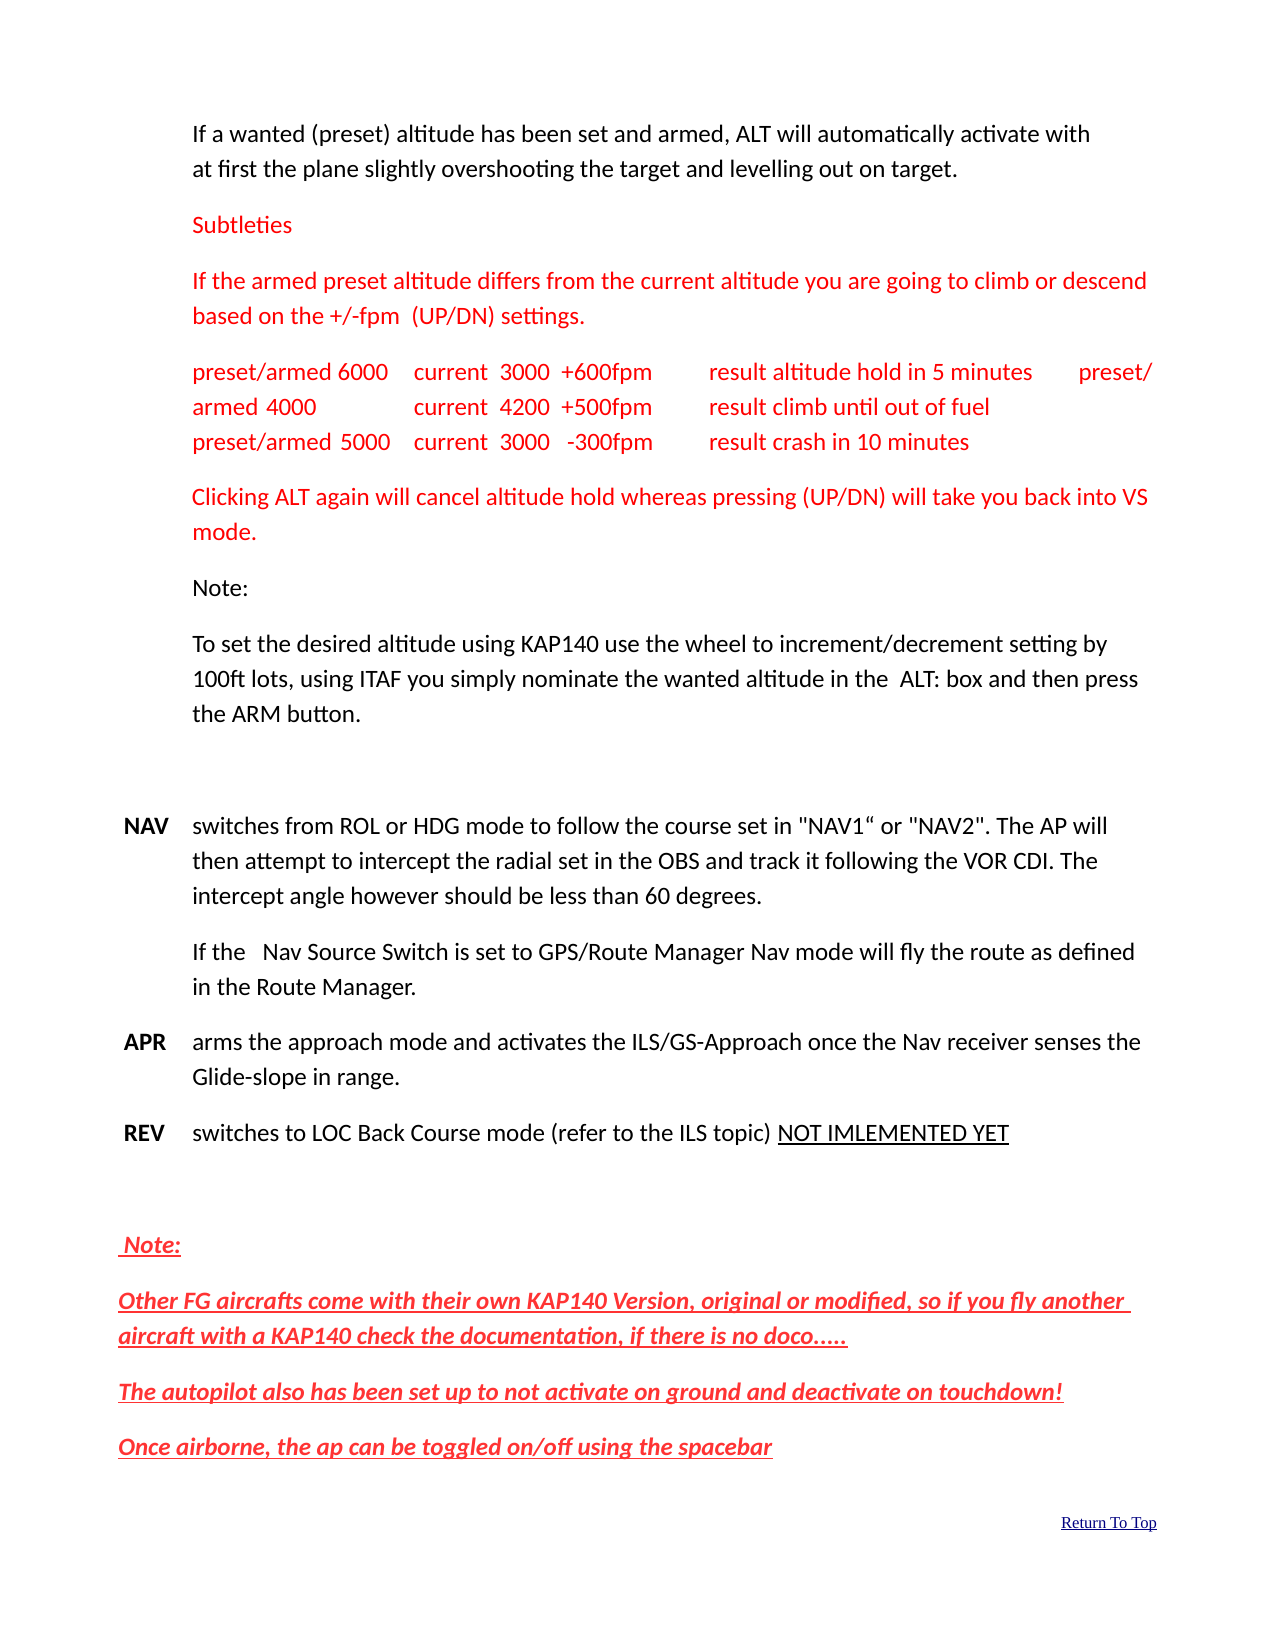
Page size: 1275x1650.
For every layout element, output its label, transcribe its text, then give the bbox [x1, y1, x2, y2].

text preset/armed 6000 current 3000 +600fpm result altitude hold in 5 minutes preset/ armed 4000 current 4200 +500fpm result climb until out of fuel preset/armed 5000 current 3000 -300fpm result crash in 10 minutes [118, 356, 1157, 456]
text Subtleties [118, 209, 1157, 239]
text Note: [118, 572, 1157, 603]
text If a wanted (preset) altitude has been set and armed, ALT will automatically activate with at first the plane slightly overshooting the target and levelling out on target. [118, 118, 1157, 184]
text APR arms the approach mode and activates the ILS/GS-Approach once the Nav receiver senses the Glide-slope in range. [118, 1026, 1157, 1092]
text Other FG aircrafts come with their own KAP140 Version, original or modified, so if you fly another aircraft with a KAP140 check the documentation, if there is no doco..... [118, 1285, 1157, 1350]
text REV switches to LOC Back Course mode (refer to the ILS topic) NOT IMLEMENTED YET [118, 1117, 1157, 1148]
text Once airborne, the ap can be toggled on/off using the spacebar [118, 1431, 1157, 1462]
text NAV switches from ROL or HDG mode to follow the course set in "NAV1“ or "NAV2". The AP will then attempt to intercept the radial set in the OBS and track it following the VOR CDI. The intercept angle however should be less than 60 degrees. [118, 810, 1157, 910]
text Note: [118, 1229, 1157, 1259]
text Clicking ALT again will cancel altitude hold whereas pressing (UP/DN) will take you back into VS mode. [118, 481, 1157, 547]
text To set the desired altitude using KAP140 use the wheel to increment/decrement setting by 100ft lots, using ITAF you simply nominate the wanted altitude in the ALT: box and then press the ARM button. [118, 628, 1157, 729]
text If the armed preset altitude differs from the current altitude you are going to climb or descend based on the +/-fpm (UP/DN) settings. [118, 265, 1157, 330]
text If the Nav Source Switch is set to GPS/Route Manager Nav mode will fly the route as defined in the Route Manager. [118, 936, 1157, 1001]
text The autopilot also has been set up to not activate on ground and deactivate on touchdown! [118, 1376, 1157, 1406]
